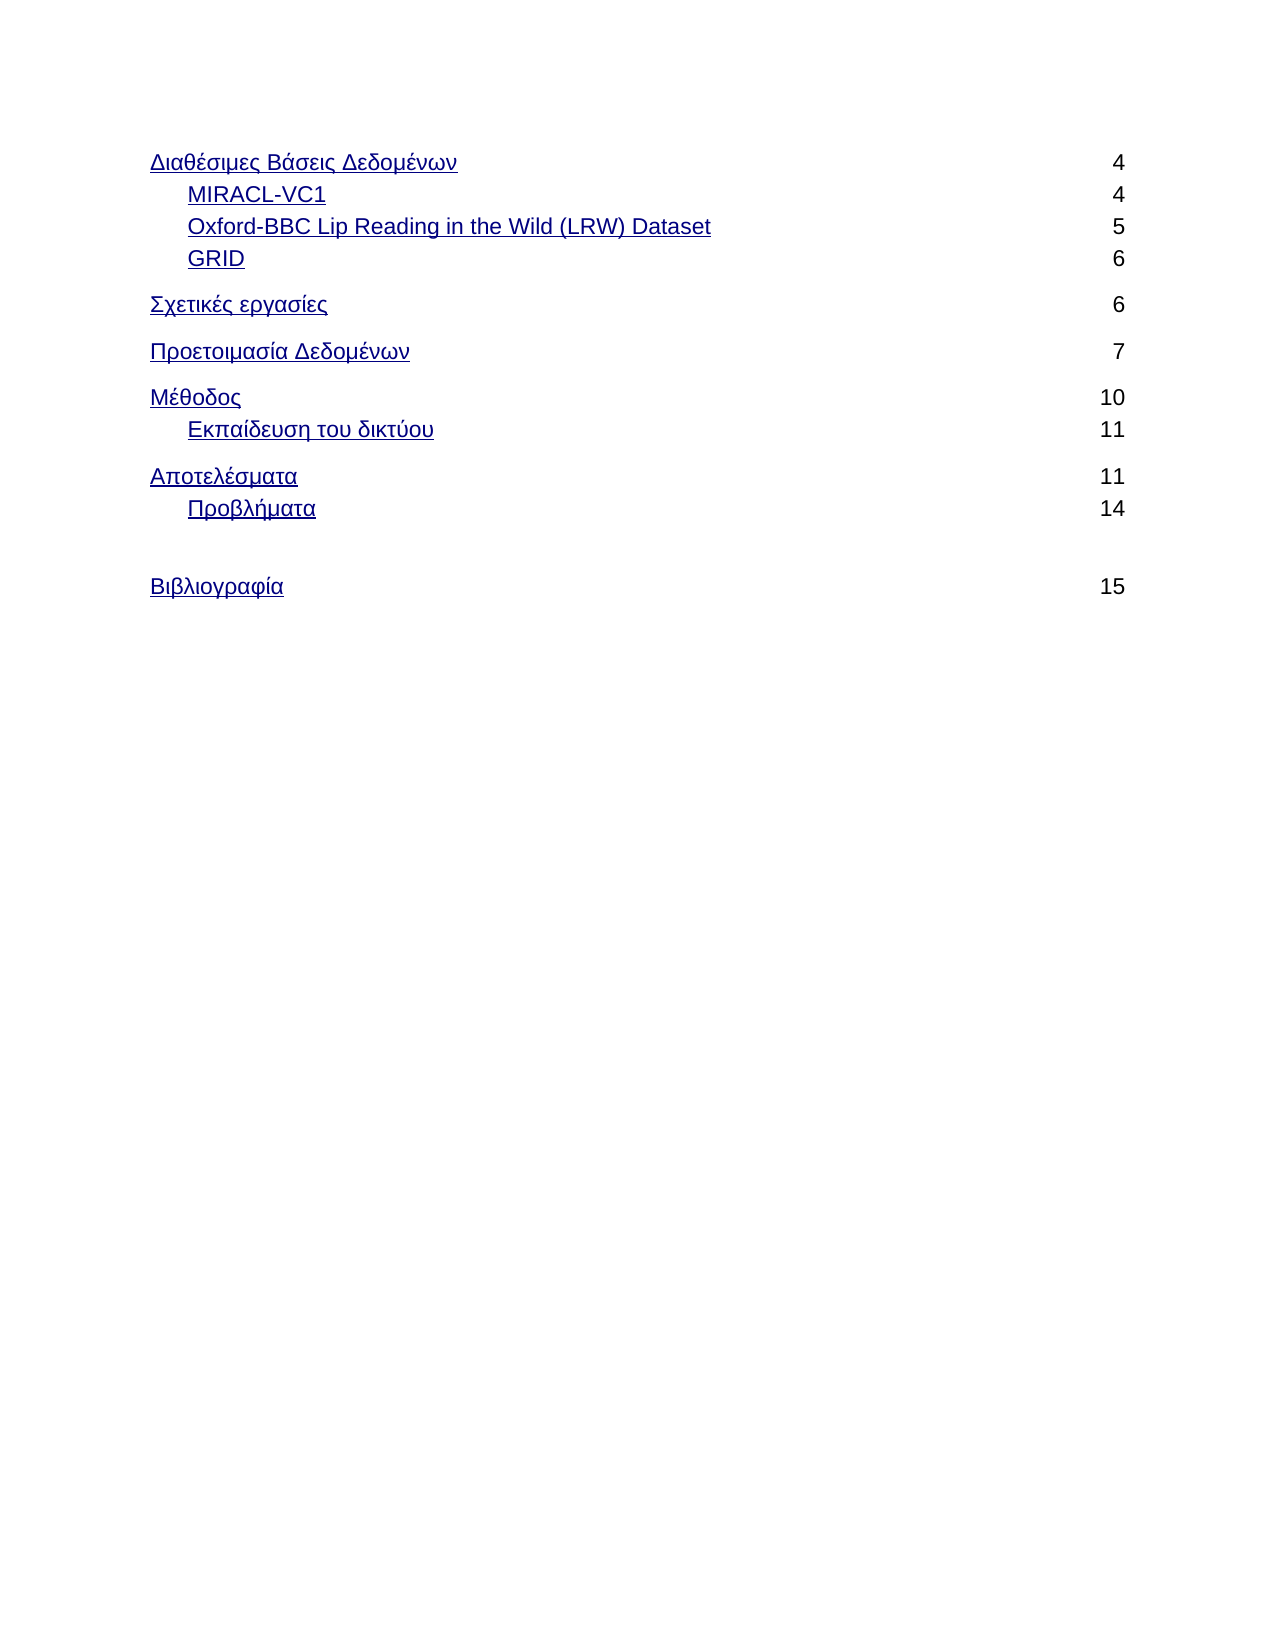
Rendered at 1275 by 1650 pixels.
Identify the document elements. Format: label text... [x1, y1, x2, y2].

text Προβλήματα 14 [187, 495, 1125, 521]
text Εκπαίδευση του δικτύου 11 [187, 417, 1125, 442]
text Oxford-BBC Lip Reading in the Wild (LRW) Dataset 5 [187, 214, 1125, 239]
text GRID 6 [187, 246, 1125, 271]
text Αποτελέσματα 11 [150, 463, 1125, 489]
text Σχετικές εργασίες 6 [150, 292, 1125, 318]
text Μέθοδος 10 [150, 385, 1125, 411]
text Διαθέσιμες Βάσεις Δεδομένων 4 [150, 150, 1125, 176]
text Προετοιμασία Δεδομένων 7 [150, 338, 1125, 364]
text MIRACL-VC1 4 [187, 182, 1125, 207]
text Βιβλιογραφία 15 [150, 573, 1125, 599]
